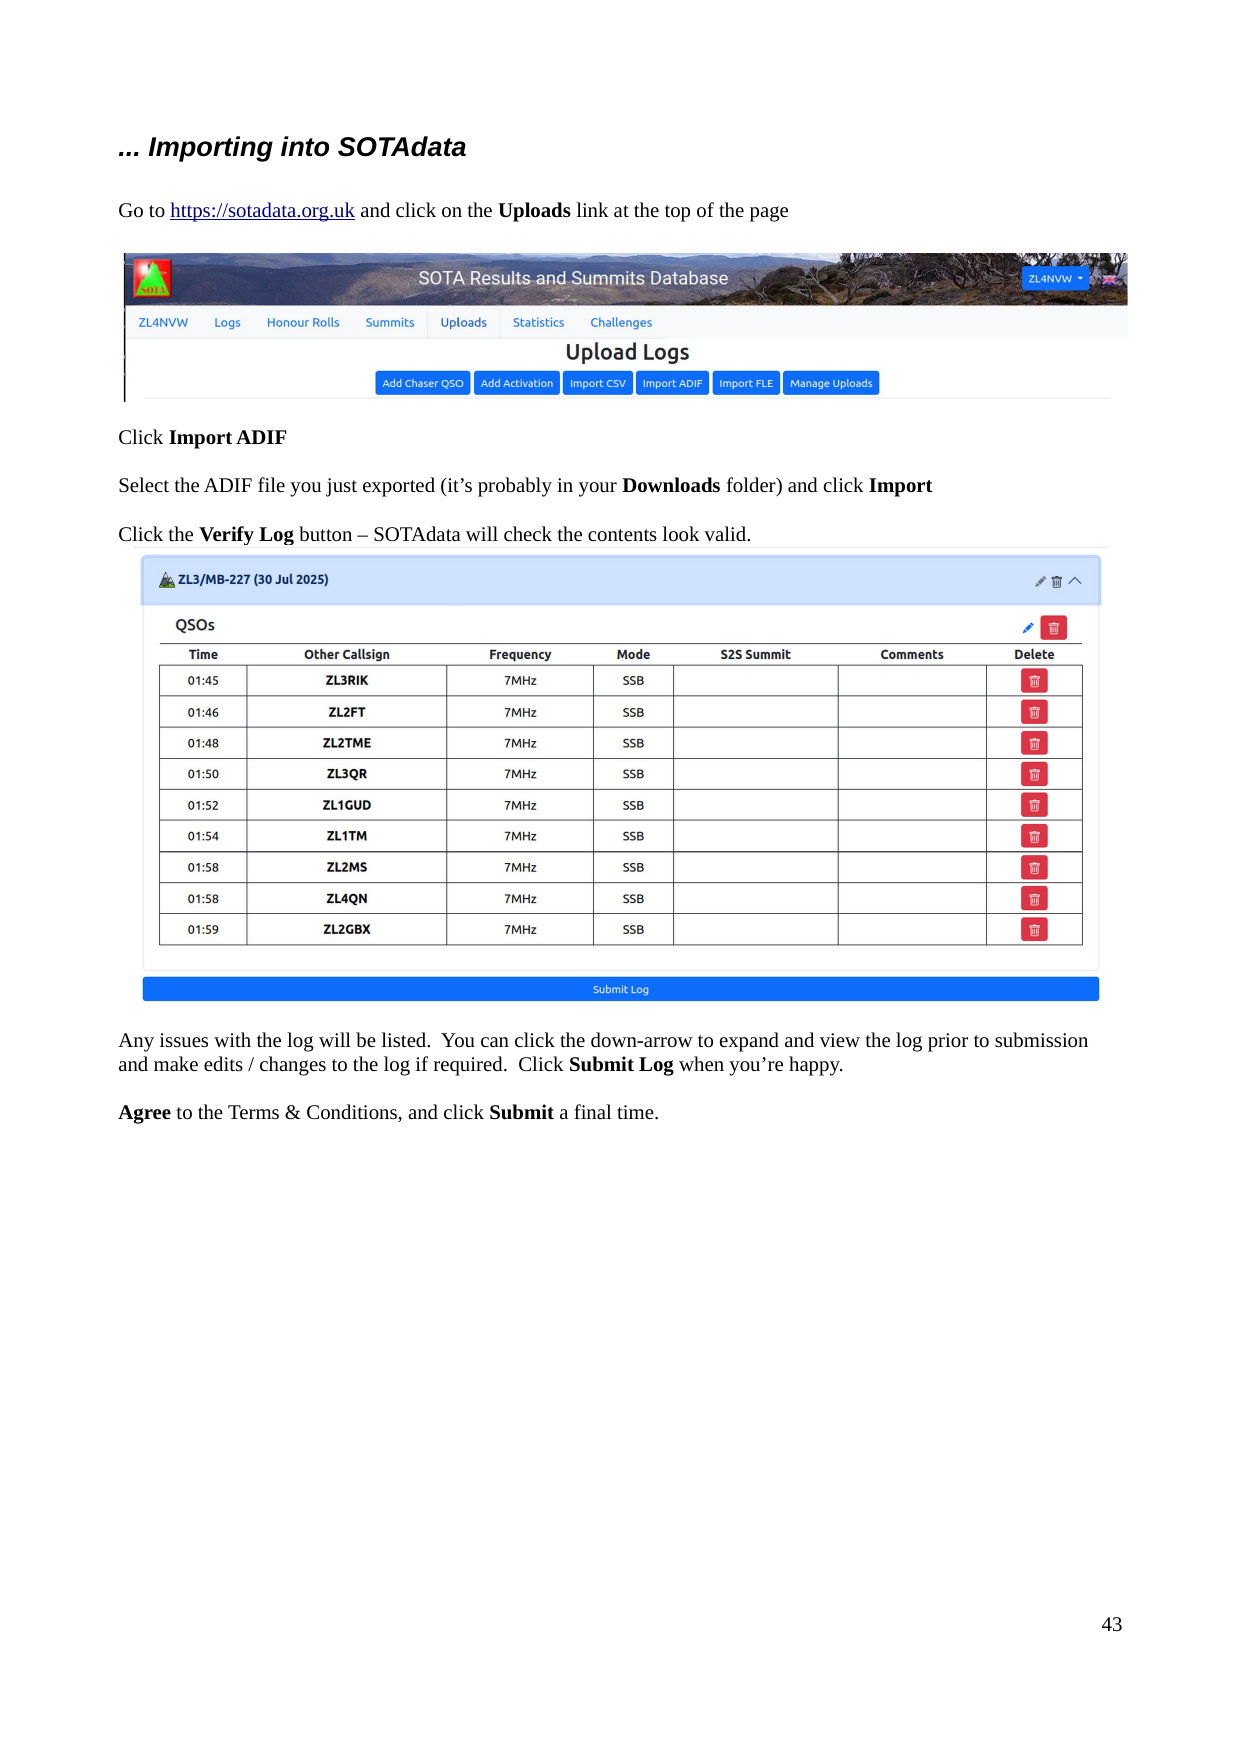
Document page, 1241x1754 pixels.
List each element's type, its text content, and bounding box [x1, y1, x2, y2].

text Click the Verify Log button – SOTAdata will check the contents look valid. [118, 521, 1122, 545]
text Select the ADIF file you just exported (it’s probably in your Downloads folder) and click Import [118, 473, 1122, 497]
subtitle ... Importing into SOTAdata [118, 131, 1122, 162]
picture [123, 253, 1128, 402]
text Click Import ADIF [118, 425, 1122, 449]
text Go to https://sotadata.org.uk and click on the Uploads link at the top of the page [118, 198, 1122, 222]
picture [118, 545, 1123, 1004]
text Any issues with the log will be listed. You can click the down-arrow to expand and view the log prior to submission and make edits / changes to the log if required. Click Submit Log when you’re happy. [118, 1028, 1122, 1076]
text Agree to the Terms & Conditions, and click Submit a final time. [118, 1100, 1122, 1124]
